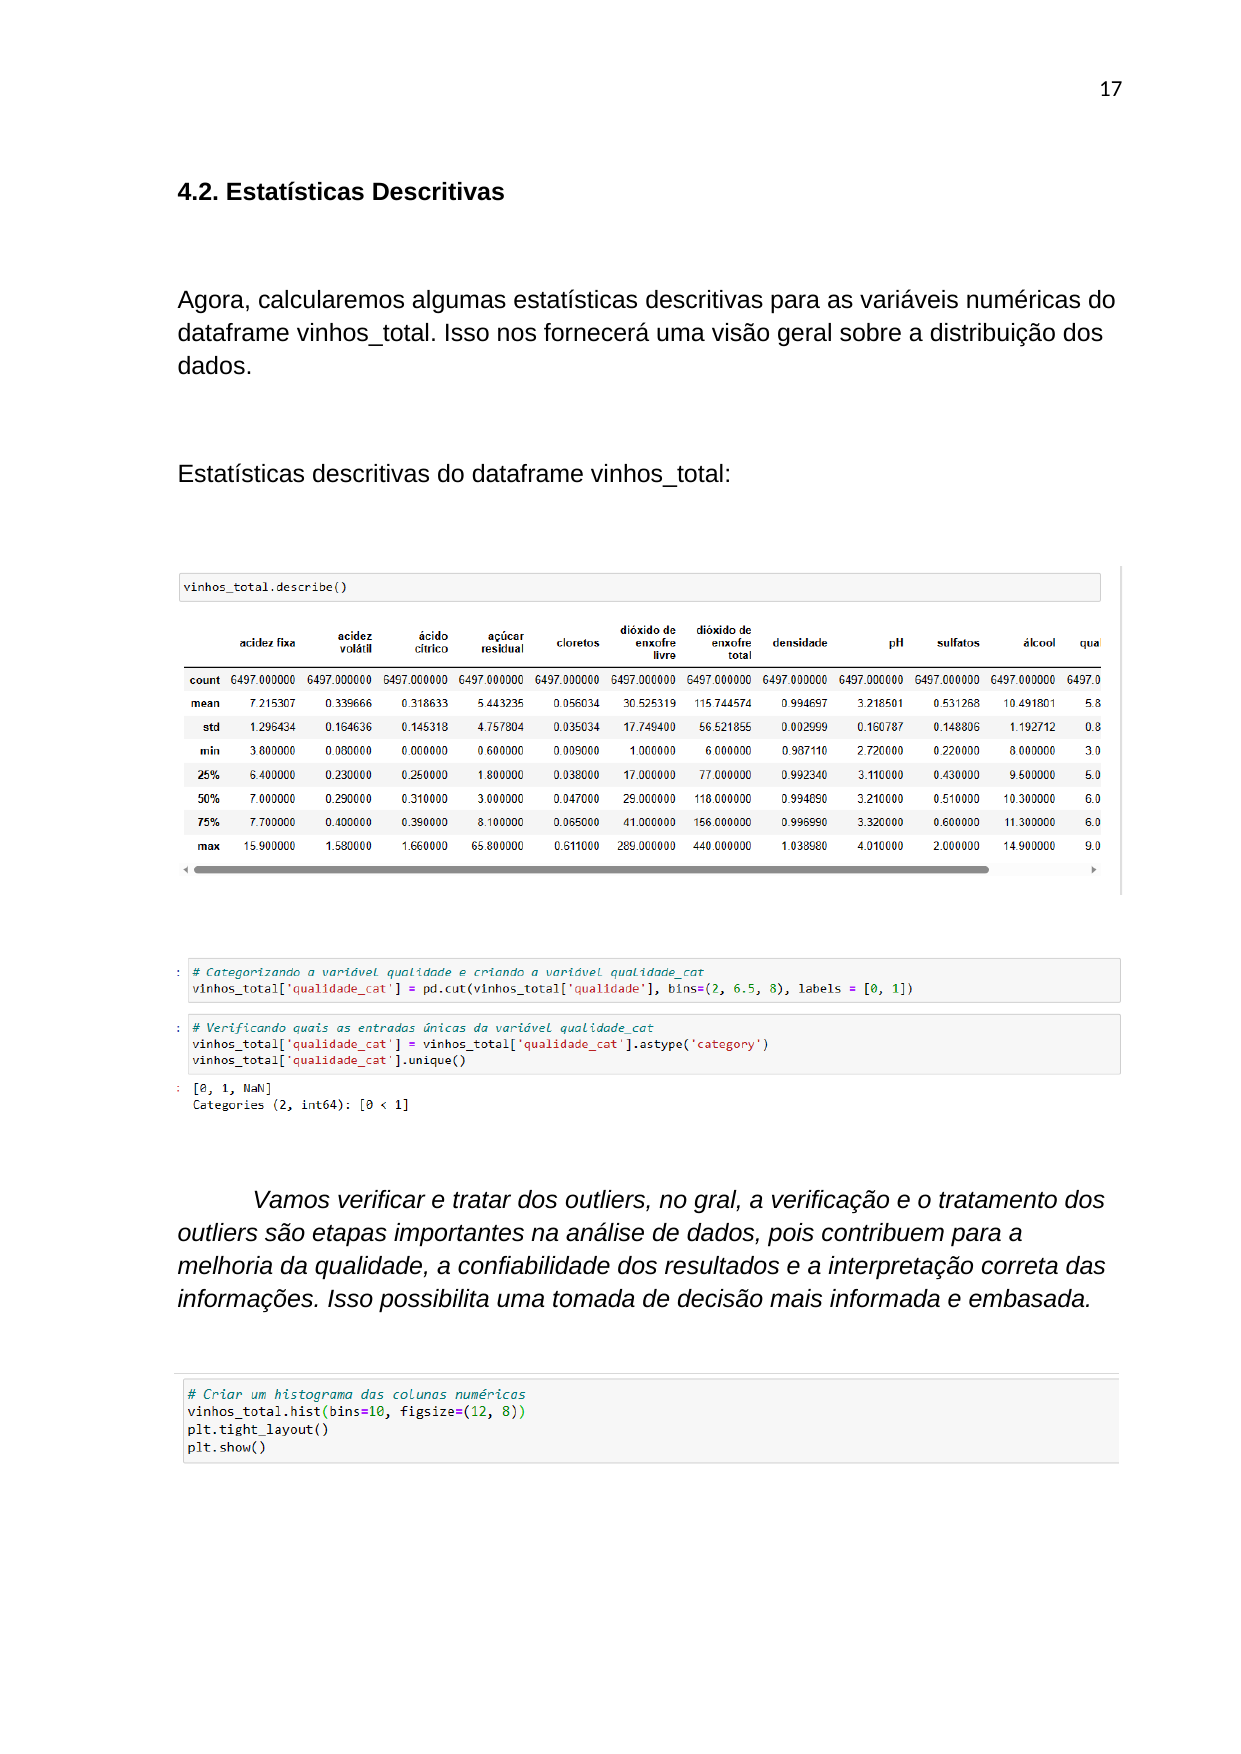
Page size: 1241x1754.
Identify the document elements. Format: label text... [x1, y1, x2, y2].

picture [174, 1373, 1119, 1467]
text Vamos verificar e tratar dos outliers, no gral, a verificação e o tratamento dos outliers são etapas importantes na análise de dados, pois contribuem para a melhoria da qualidade, a confiabilidade dos resultados e a interpretação correta das informações. Isso possibilita uma tomada de decisão mais informada e embasada. [177, 1185, 1122, 1313]
text Agora, calcularemos algumas estatísticas descritivas para as variáveis numéricas do dataframe vinhos_total. Isso nos fornecerá uma visão geral sobre a distribuição dos dados. [177, 285, 1122, 380]
text Estatísticas descritivas do dataframe vinhos_total: [177, 459, 1122, 487]
picture [177, 952, 1123, 1127]
text 4.2. Estatísticas Descritivas [177, 177, 1122, 206]
picture [177, 566, 1123, 895]
